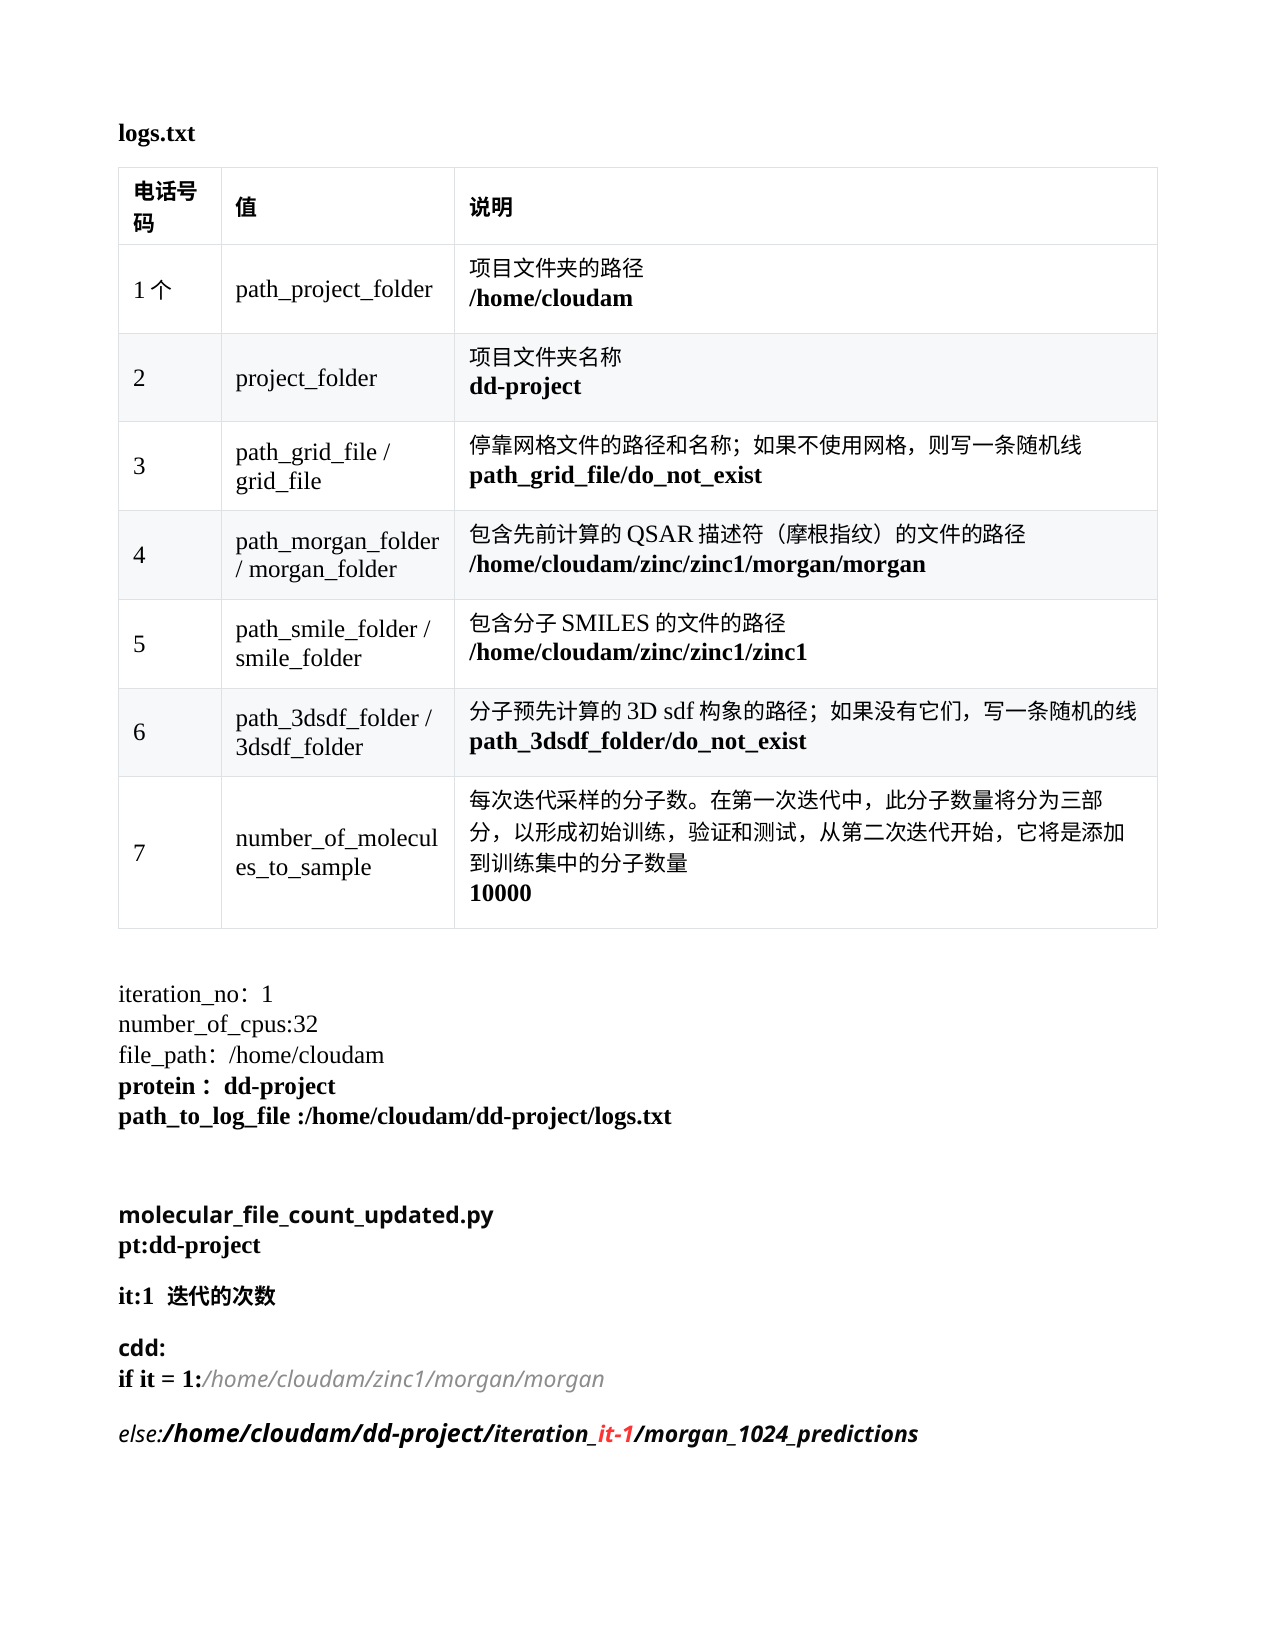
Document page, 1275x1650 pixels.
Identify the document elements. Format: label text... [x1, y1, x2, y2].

table_cell path_morgan_folder / morgan_folder [222, 511, 454, 599]
table_cell 包含分子SMILES的文件的路径 /home/cloudam/zinc/zinc1/zinc1 [455, 600, 1157, 687]
text else:/home/cloudam/dd-project/iteration_it-1/morgan_1024_predictions [118, 1415, 1157, 1449]
table_cell 停靠网格文件的路径和名称；如果不使用网格，则写一条随机线 path_grid_file/do_not_exist [455, 422, 1157, 510]
table_cell 1个 [119, 245, 221, 333]
text number_of_cpus:32 [118, 1009, 1157, 1038]
table_cell 每次迭代采样的分子数。在第一次迭代中，此分子数量将分为三部分，以形成初始训练，验证和测试，从第二次迭代开始，它将是添加到训练集中的分子数量 10000 [455, 777, 1157, 928]
table_cell path_grid_file / grid_file [222, 422, 454, 510]
text logs.txt [118, 118, 1157, 147]
table_header 值 [222, 168, 454, 244]
text file_path：/home/cloudam [118, 1038, 1157, 1069]
table_cell 2 [119, 334, 221, 421]
table_cell 项目文件夹名称 dd-project [455, 334, 1157, 421]
text protein ：dd-project [118, 1069, 1157, 1101]
text path_to_log_file :/home/cloudam/dd-project/logs.txt [118, 1101, 1157, 1130]
table_cell 5 [119, 600, 221, 687]
table_header 说明 [455, 168, 1157, 244]
table_cell 包含先前计算的QSAR描述符（摩根指纹）的文件的路径 /home/cloudam/zinc/zinc1/morgan/morgan [455, 511, 1157, 599]
text molecular_file_count_updated.py [118, 1199, 1157, 1230]
table_cell path_smile_folder / smile_folder [222, 600, 454, 687]
table_cell number_of_molecules_to_sample [222, 777, 454, 928]
table_cell path_project_folder [222, 245, 454, 333]
table_header 电话号码 [119, 168, 221, 244]
text cdd: [118, 1332, 1157, 1363]
text it:1 迭代的次数 [118, 1279, 1157, 1311]
table_cell 项目文件夹的路径 /home/cloudam [455, 245, 1157, 333]
text pt:dd-project [118, 1230, 1157, 1259]
table_cell 6 [119, 689, 221, 776]
table_cell 3 [119, 422, 221, 510]
table_cell path_3dsdf_folder / 3dsdf_folder [222, 689, 454, 776]
table_cell project_folder [222, 334, 454, 421]
table_cell 4 [119, 511, 221, 599]
table_cell 7 [119, 777, 221, 928]
table_cell 分子预先计算的3D sdf构象的路径；如果没有它们，写一条随机的线 path_3dsdf_folder/do_not_exist [455, 689, 1157, 776]
text if it = 1:/home/cloudam/zinc1/morgan/morgan [118, 1363, 1157, 1394]
text iteration_no：1 [118, 977, 1157, 1009]
